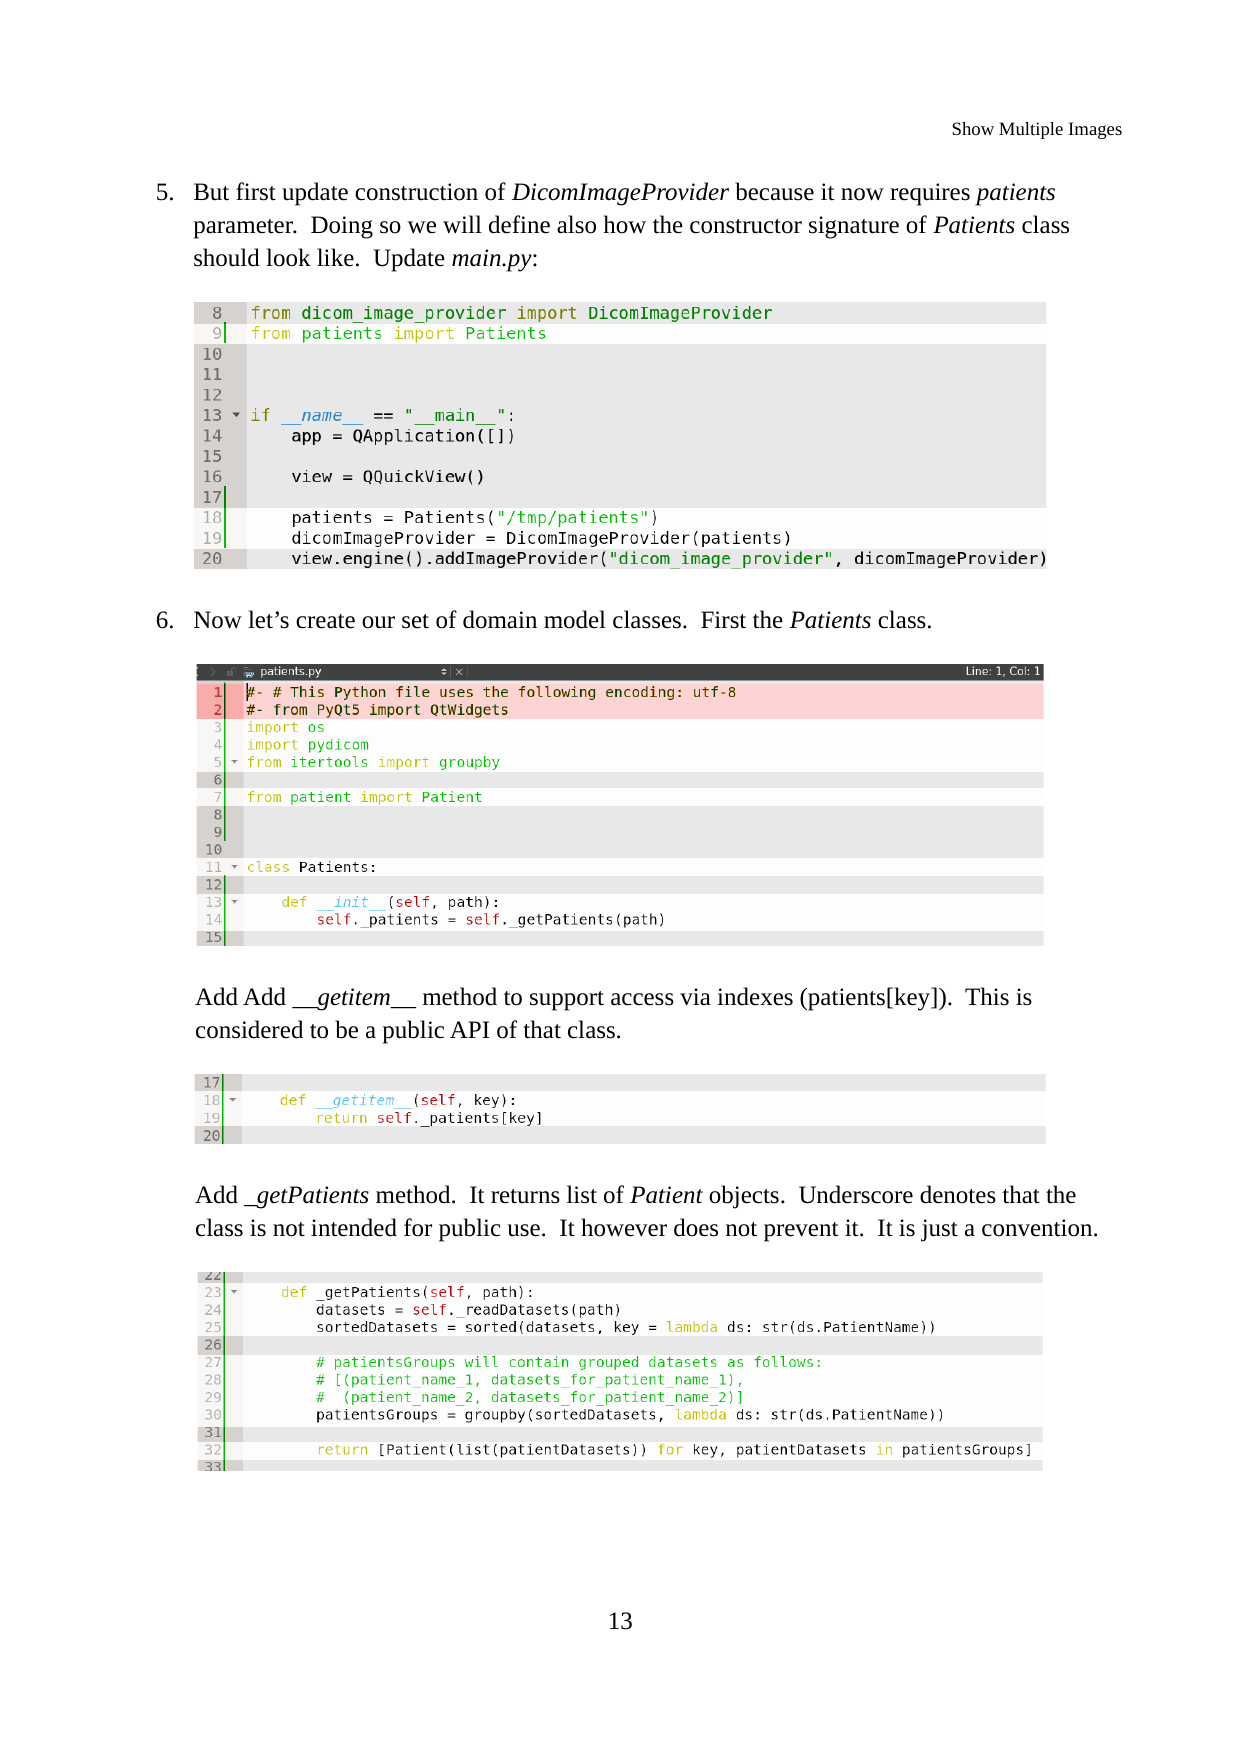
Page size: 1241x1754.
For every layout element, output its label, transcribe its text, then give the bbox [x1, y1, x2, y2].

picture [196, 664, 1044, 946]
list Now let’s create our set of domain model classes. First the Patients class. [156, 605, 1122, 634]
picture [193, 302, 1047, 569]
text Add _getPatients method. It returns list of Patient objects. Underscore denotes that the class is not intended for public use. It however does not prevent it. It is just a convention. [195, 1180, 1122, 1242]
picture [197, 1272, 1043, 1471]
list But first update construction of DicomImageProvider because it now requires patients parameter. Doing so we will define also how the constructor signature of Patients class should look like. Update main.py: [156, 177, 1122, 272]
text Add Add __getitem__ method to support access via indexes (patients[key]). This is considered to be a public API of that class. [195, 982, 1122, 1044]
picture [194, 1074, 1046, 1144]
